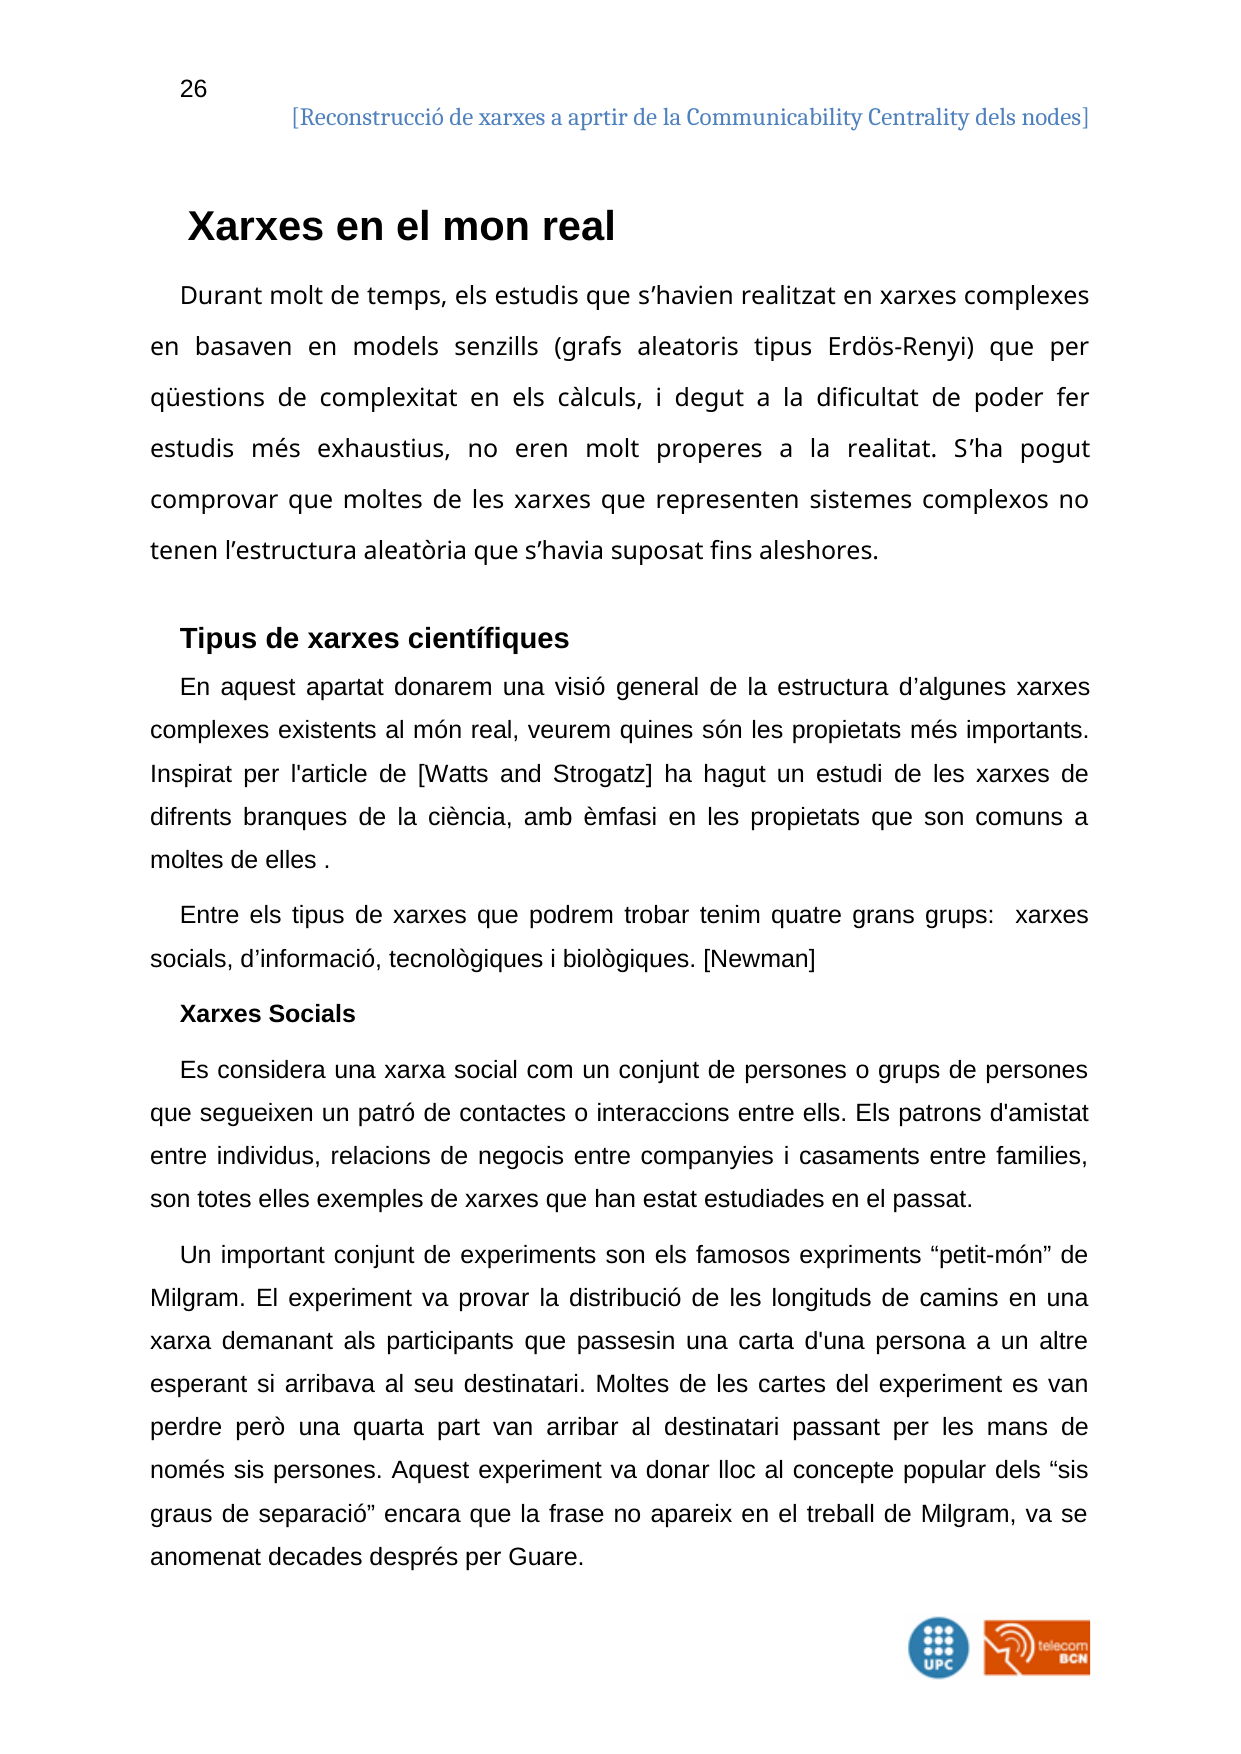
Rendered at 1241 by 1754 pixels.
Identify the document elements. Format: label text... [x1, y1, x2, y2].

subtitle Tipus de xarxes científiques [150, 621, 1090, 655]
text Xarxes Socials [150, 999, 1090, 1028]
text En aquest apartat donarem una visió general de la estructura d’algunes xarxes complexes existents al món real, veurem quines són les propietats més importants. Inspirat per l'article de [Watts and Strogatz] ha hagut un estudi de les xarxes de difrents branques de la ciència, amb èmfasi en les propietats que son comuns a moltes de elles . [150, 672, 1090, 874]
subtitle Xarxes en el mon real [187, 202, 1090, 249]
text Durant molt de temps, els estudis que s’havien realitzat en xarxes complexes en basaven en models senzills (grafs aleatoris tipus Erdös-Renyi) que per qüestions de complexitat en els càlculs, i degut a la dificultat de poder fer estudis més exhaustius, no eren molt properes a la realitat. S’ha pogut comprovar que moltes de les xarxes que representen sistemes complexos no tenen l’estructura aleatòria que s’havia suposat fins aleshores. [150, 278, 1090, 567]
text Un important conjunt de experiments son els famosos expriments “petit-món” de Milgram. El experiment va provar la distribució de les longituds de camins en una xarxa demanant als participants que passesin una carta d'una persona a un altre esperant si arribava al seu destinatari. Moltes de les cartes del experiment es van perdre però una quarta part van arribar al destinatari passant per les mans de només sis persones. Aquest experiment va donar lloc al concepte popular dels “sis graus de separació” encara que la frase no apareix en el treball de Milgram, va se anomenat decades després per Guare. [150, 1240, 1090, 1571]
text Es considera una xarxa social com un conjunt de persones o grups de persones que segueixen un patró de contactes o interaccions entre ells. Els patrons d'amistat entre individus, relacions de negocis entre companyies i casaments entre families, son totes elles exemples de xarxes que han estat estudiades en el passat. [150, 1055, 1090, 1213]
text Entre els tipus de xarxes que podrem trobar tenim quatre grans grups: xarxes socials, d’informació, tecnològiques i biològiques. [Newman] [150, 901, 1090, 972]
picture [904, 1614, 1091, 1681]
